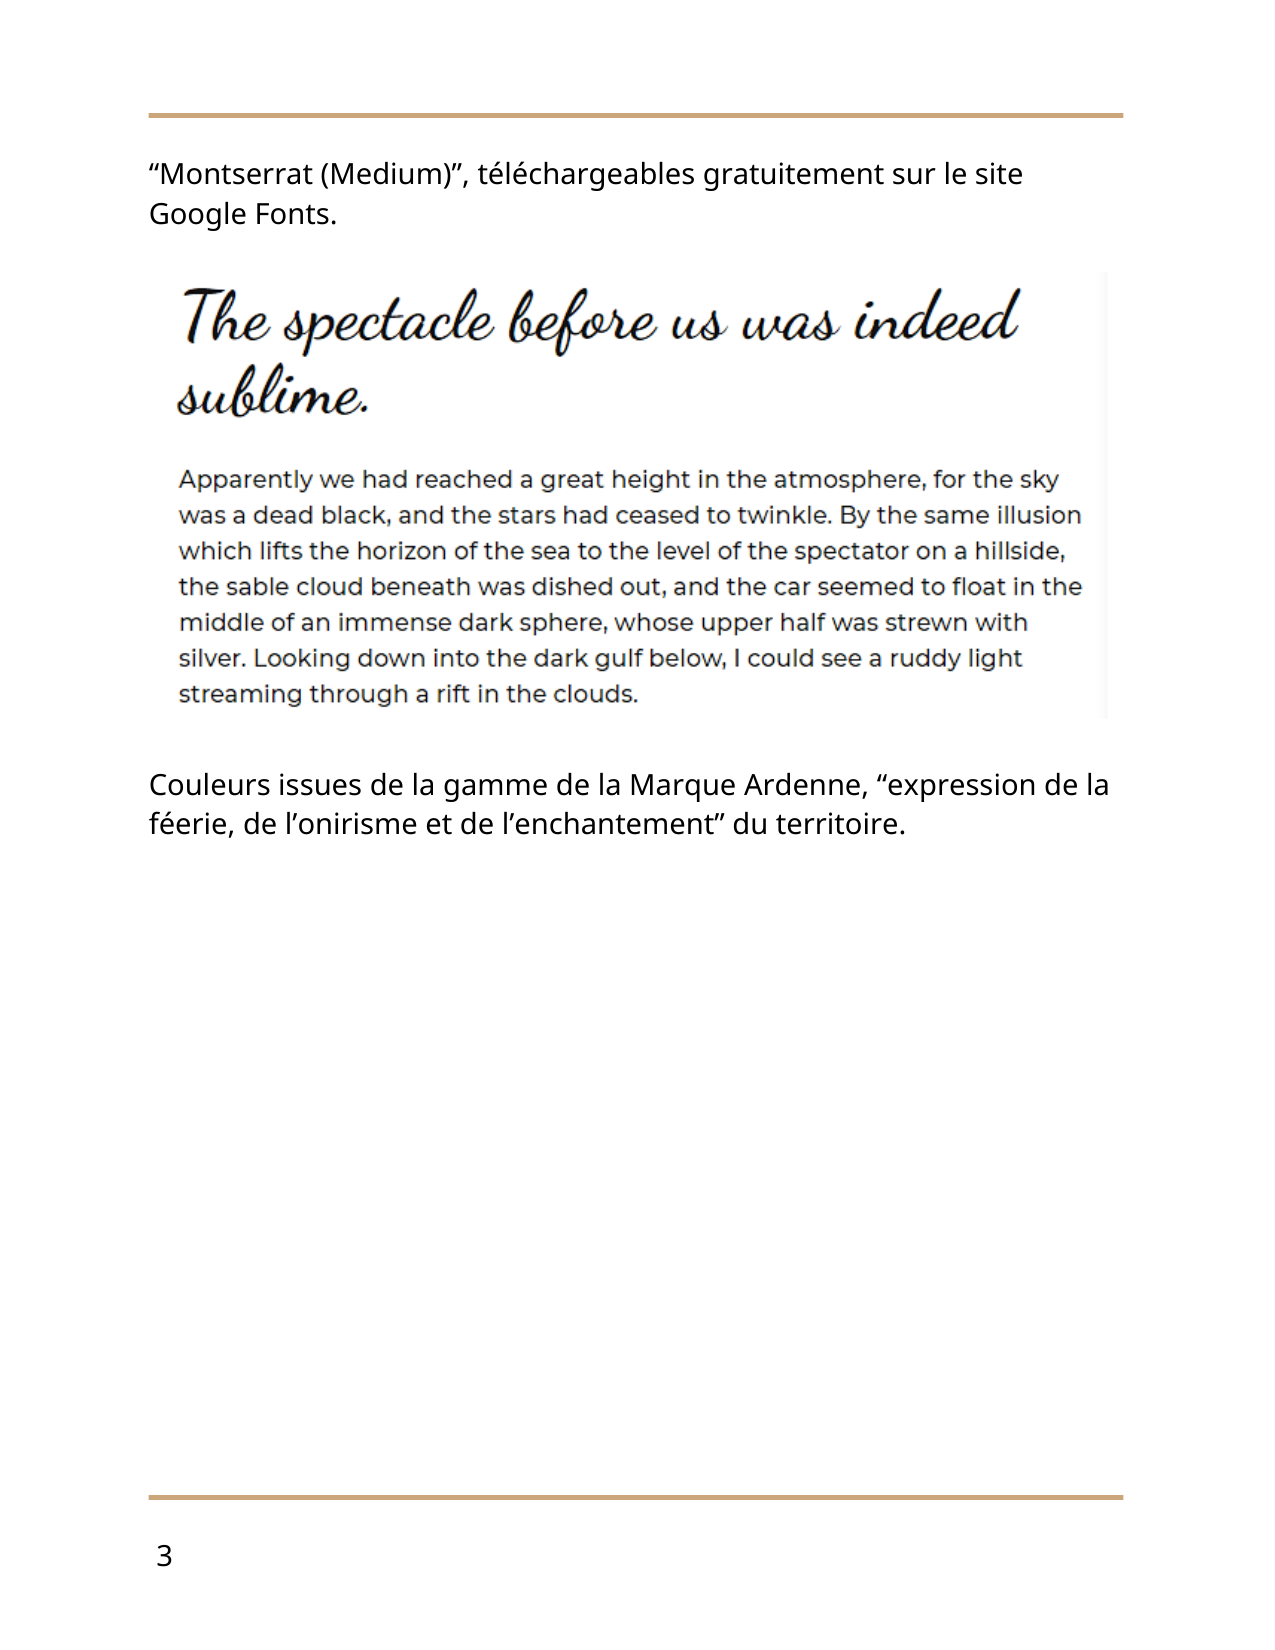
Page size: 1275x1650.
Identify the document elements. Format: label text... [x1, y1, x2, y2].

text Couleurs issues de la gamme de la Marque Ardenne, “expression de la féerie, de l’onirisme et de l’enchantement” du territoire. [148, 764, 1125, 843]
picture [167, 272, 1108, 719]
picture [148, 113, 1124, 118]
text “Montserrat (Medium)”, téléchargeables gratuitement sur le site Google Fonts. [148, 153, 1125, 233]
picture [148, 1495, 1124, 1500]
